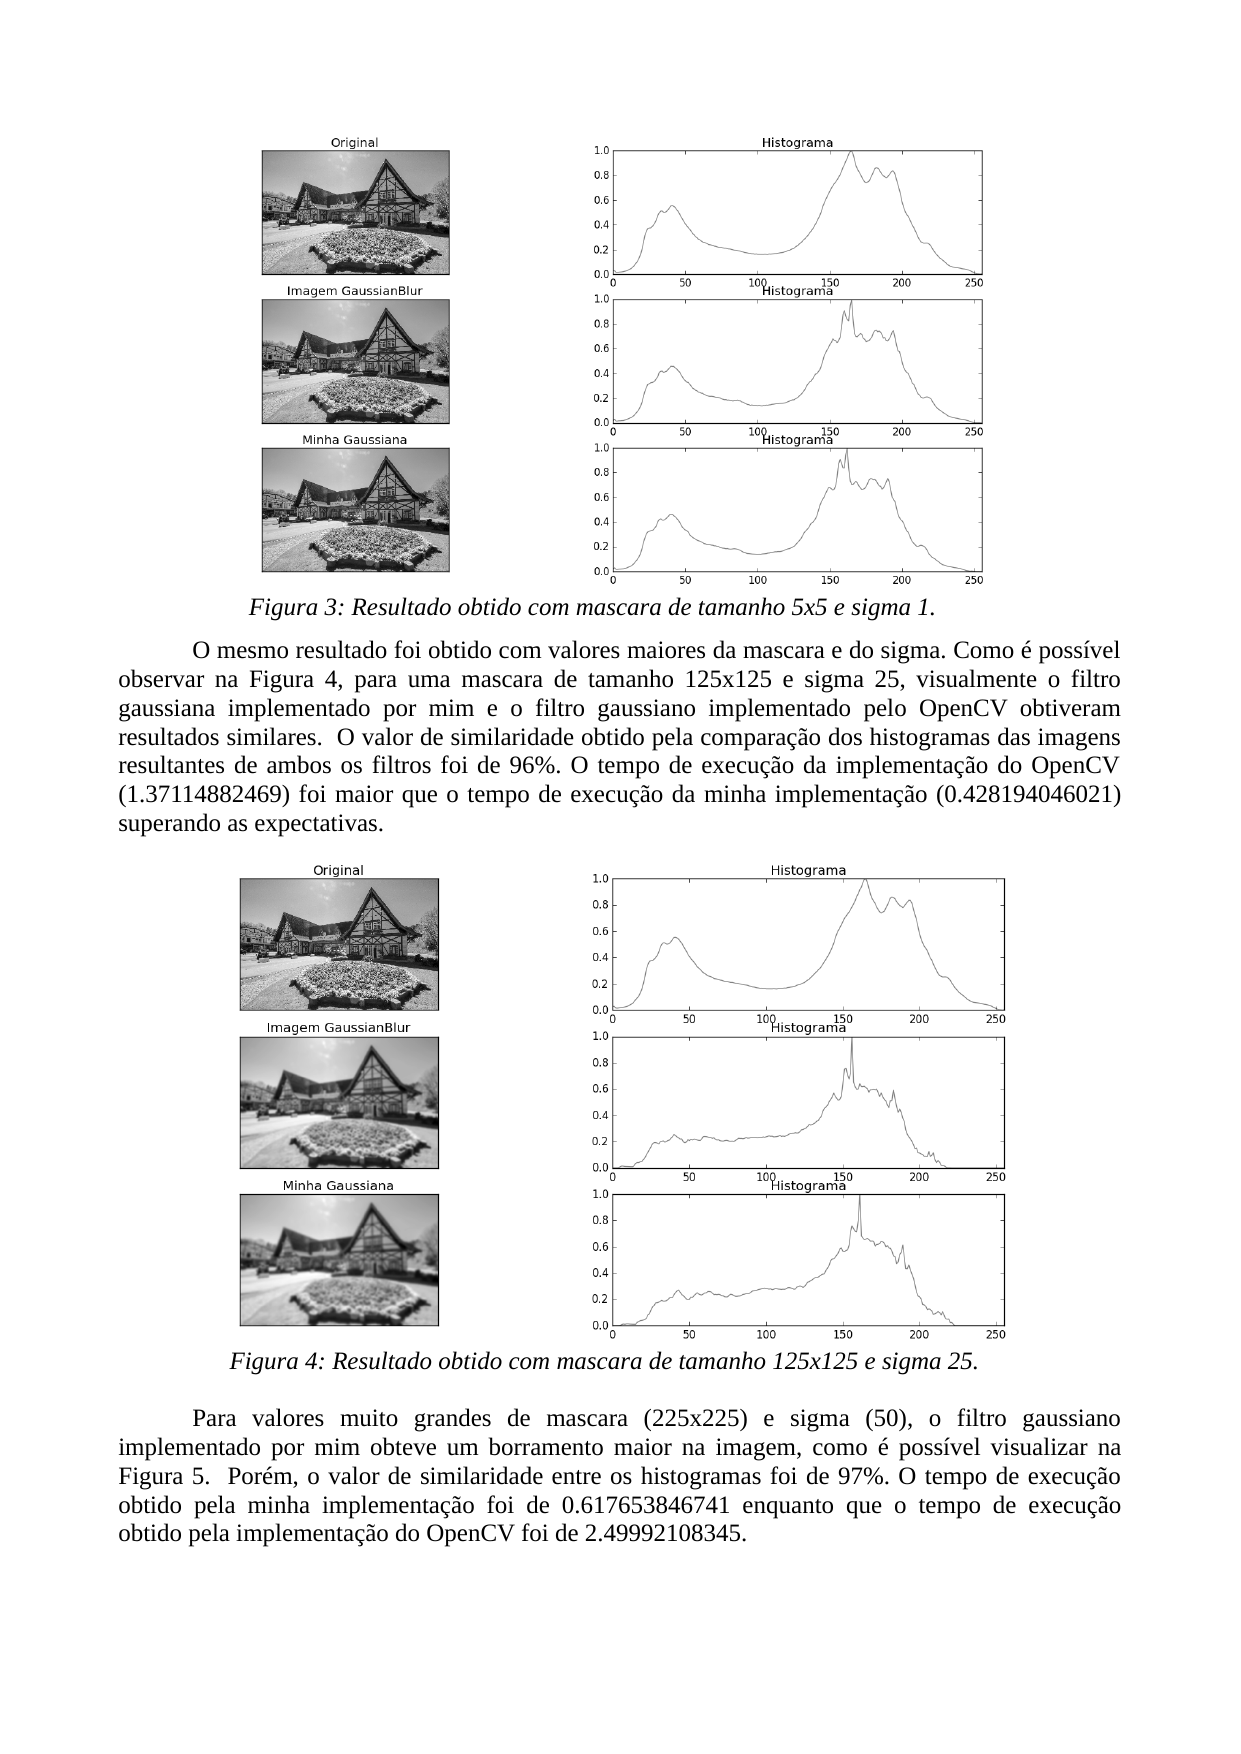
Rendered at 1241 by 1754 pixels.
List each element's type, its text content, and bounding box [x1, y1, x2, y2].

text Figura 3: Resultado obtido com mascara de tamanho 5x5 e sigma 1. [249, 592, 992, 621]
text Figura 4: Resultado obtido com mascara de tamanho 125x125 e sigma 25. [229, 1346, 1011, 1375]
picture [229, 849, 1011, 1346]
picture [248, 130, 992, 592]
text O mesmo resultado foi obtido com valores maiores da mascara e do sigma. Como é possível observar na Figura 4, para uma mascara de tamanho 125x125 e sigma 25, visualmente o filtro gaussiana implementado por mim e o filtro gaussiano implementado pelo OpenCV obtiveram resultados similares. O valor de similaridade obtido pela comparação dos histogramas das imagens resultantes de ambos os filtros foi de 96%. O tempo de execução da implementação do OpenCV (1.37114882469) foi maior que o tempo de execução da minha implementação (0.428194046021) superando as expectativas. [118, 636, 1122, 837]
text Para valores muito grandes de mascara (225x225) e sigma (50), o filtro gaussiano implementado por mim obteve um borramento maior na imagem, como é possível visualizar na Figura 5. Porém, o valor de similaridade entre os histogramas foi de 97%. O tempo de execução obtido pela minha implementação foi de 0.617653846741 enquanto que o tempo de execução obtido pela implementação do OpenCV foi de 2.49992108345. [118, 1403, 1122, 1547]
